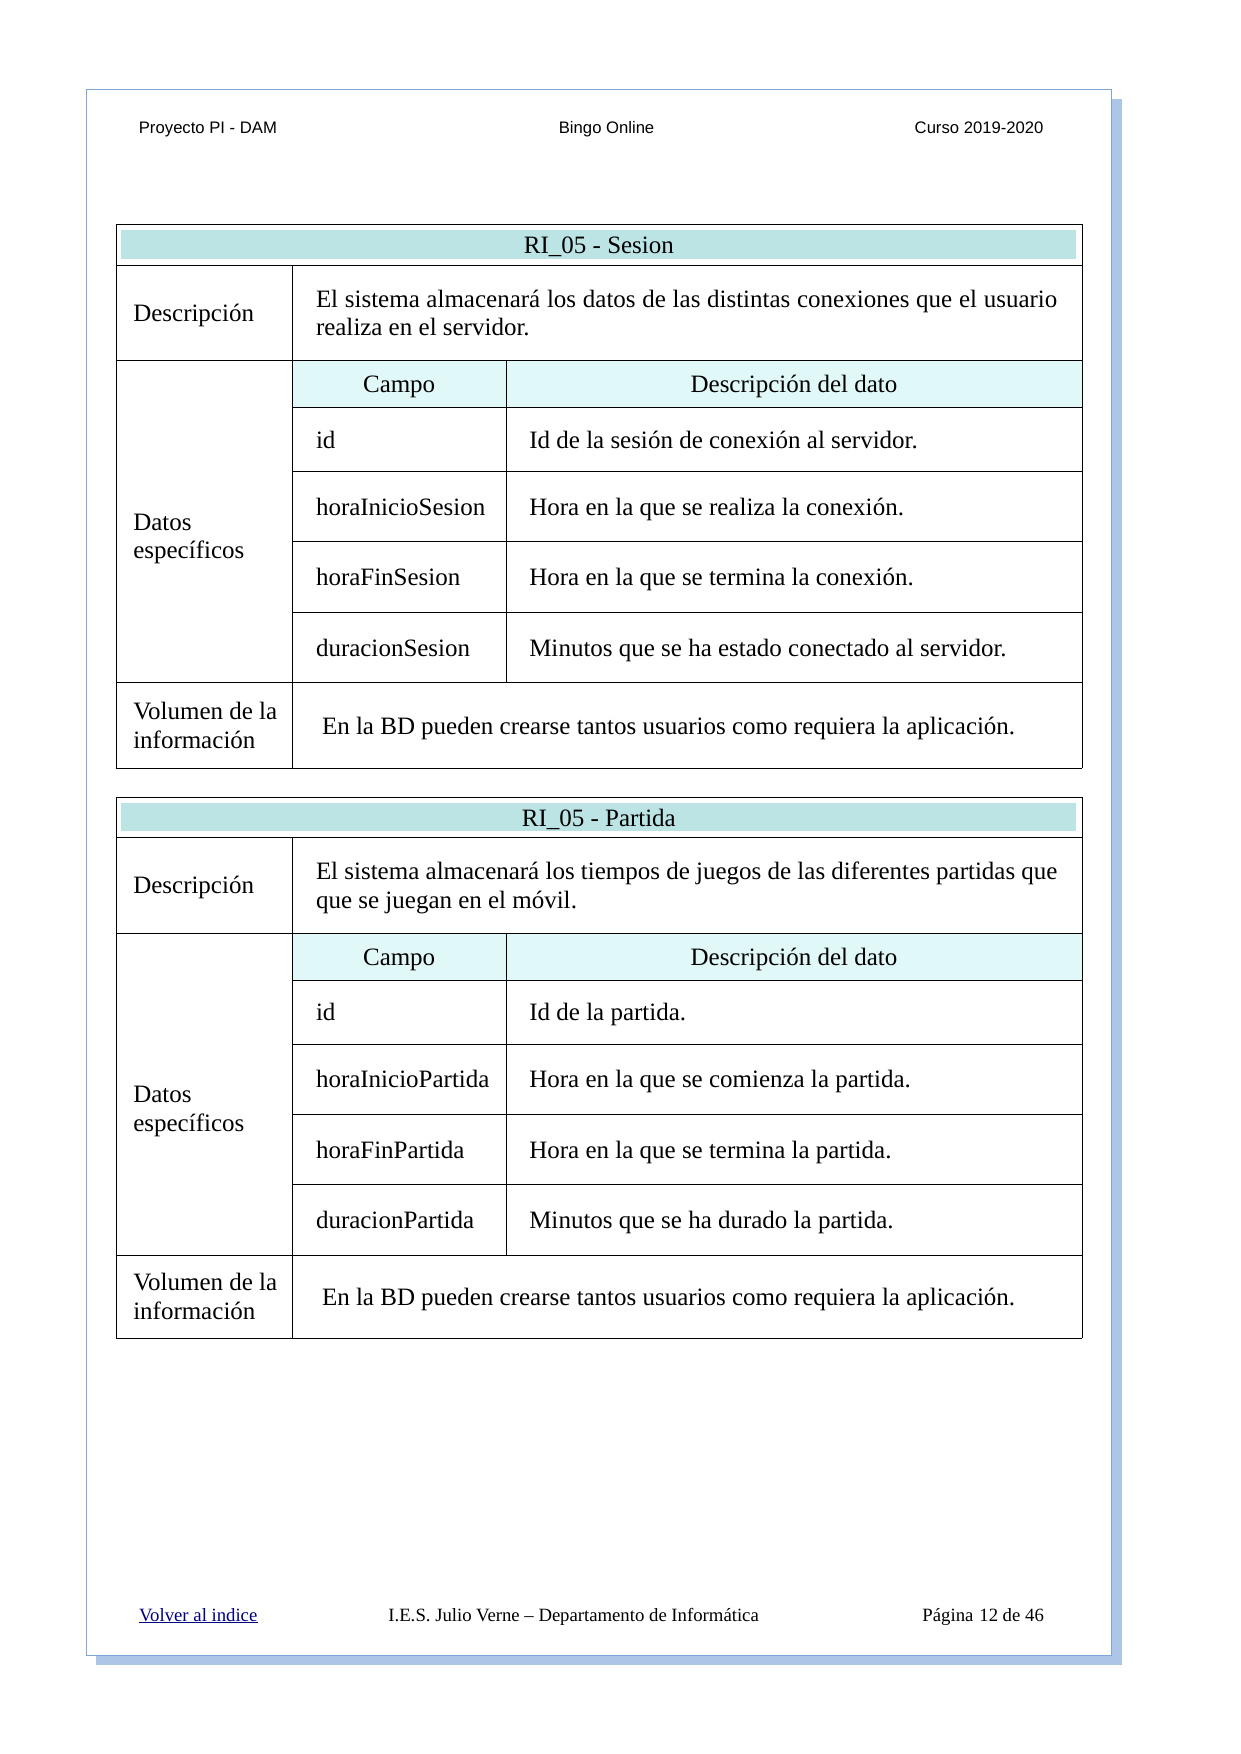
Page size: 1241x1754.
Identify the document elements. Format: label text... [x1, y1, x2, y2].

table_cell Descripción [117, 266, 292, 360]
table_cell Hora en la que se termina la partida. [507, 1115, 1082, 1184]
table_cell Id de la partida. [507, 981, 1082, 1044]
table_cell Datos específicos [117, 361, 292, 682]
table_cell Descripción del dato [507, 361, 1082, 407]
table_cell El sistema almacenará los datos de las distintas conexiones que el usuario realiza en el servidor. [293, 266, 1082, 360]
table_header RI_05 - Sesion [117, 225, 1082, 264]
table_cell Volumen de la información [117, 1256, 292, 1337]
table_cell horaFinPartida [293, 1115, 506, 1184]
table_cell El sistema almacenará los tiempos de juegos de las diferentes partidas que que se juegan en el móvil. [293, 838, 1082, 933]
table_cell Id de la sesión de conexión al servidor. [507, 408, 1082, 471]
table_cell id [293, 981, 506, 1044]
table_header RI_05 - Partida [117, 798, 1082, 837]
table_cell Campo [293, 361, 506, 407]
table_cell horaFinSesion [293, 542, 506, 612]
table_cell Hora en la que se comienza la partida. [507, 1045, 1082, 1114]
table_cell horaInicioSesion [293, 472, 506, 541]
table_cell Minutos que se ha durado la partida. [507, 1185, 1082, 1255]
table_cell Volumen de la información [117, 683, 292, 768]
table_cell id [293, 408, 506, 471]
table_cell En la BD pueden crearse tantos usuarios como requiera la aplicación. [293, 1256, 1082, 1337]
table_cell Descripción del dato [507, 934, 1082, 980]
table_cell Campo [293, 934, 506, 980]
table_cell Descripción [117, 838, 292, 933]
table_cell Minutos que se ha estado conectado al servidor. [507, 613, 1082, 682]
table_cell En la BD pueden crearse tantos usuarios como requiera la aplicación. [293, 683, 1082, 768]
table_cell duracionSesion [293, 613, 506, 682]
table_cell Hora en la que se termina la conexión. [507, 542, 1082, 612]
table_cell Hora en la que se realiza la conexión. [507, 472, 1082, 541]
table_cell duracionPartida [293, 1185, 506, 1255]
table_cell Datos específicos [117, 934, 292, 1255]
table_cell horaInicioPartida [293, 1045, 506, 1114]
